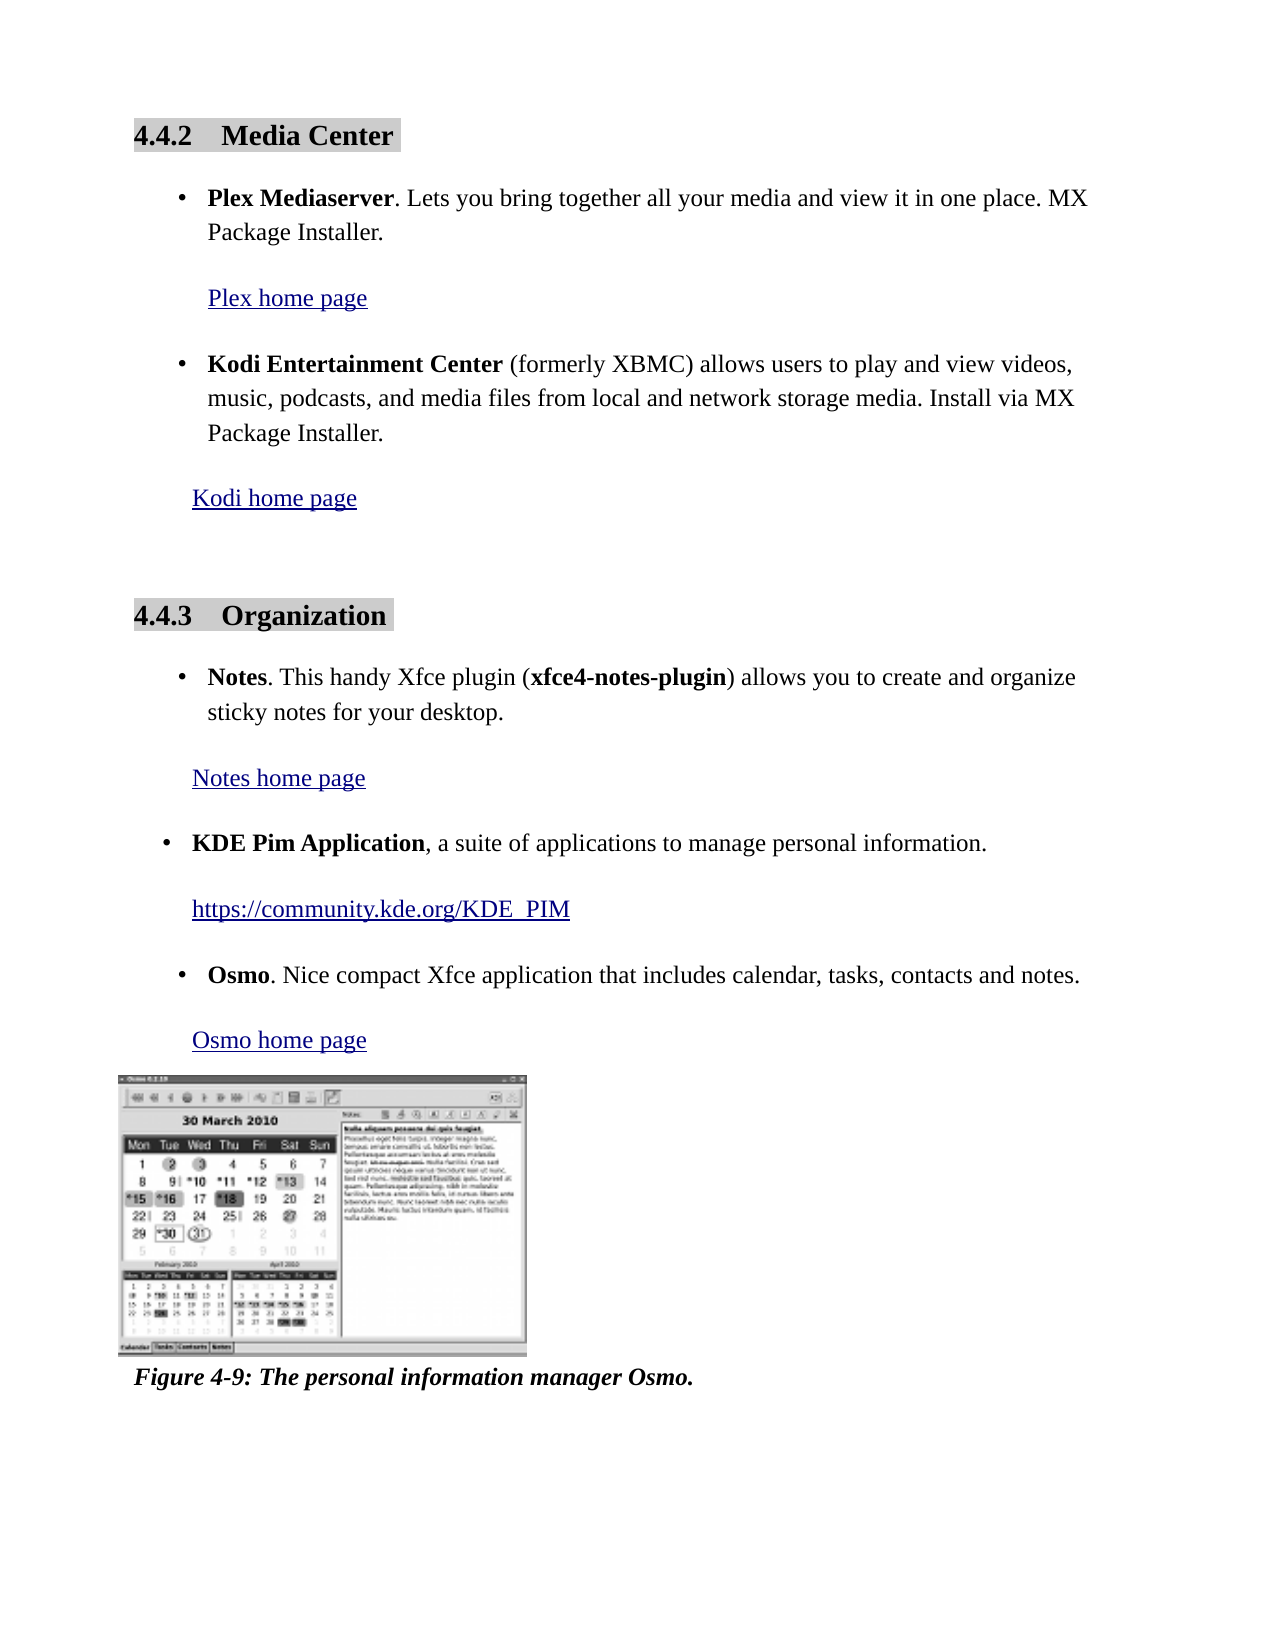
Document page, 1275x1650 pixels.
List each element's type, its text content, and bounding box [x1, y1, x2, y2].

picture [118, 1075, 527, 1357]
list Kodi home page [162, 483, 1157, 512]
list Osmo. Nice compact Xfce application that includes calendar, tasks, contacts and notes. [178, 960, 1141, 989]
list Plex Mediaserver. Lets you bring together all your media and view it in one place. MX Package Installer. [178, 183, 1141, 246]
subtitle 4.4.3 Organization [394, 598, 1141, 631]
list Osmo home page [162, 1026, 1157, 1054]
list https://community.kde.org/KDE_PIM [162, 894, 1157, 923]
list Notes. This handy Xfce plugin (xfce4-notes-plugin) allows you to create and organize sticky notes for your desktop. [178, 662, 1141, 726]
list Notes home page [162, 763, 1157, 791]
list KDE Pim Application, a suite of applications to manage personal information. [162, 828, 1157, 857]
text Plex home page [134, 283, 1141, 312]
subtitle 4.4.2 Media Center [401, 118, 1141, 152]
text Figure 4-9: The personal information manager Osmo. [134, 1091, 1141, 1391]
list Kodi Entertainment Center (formerly XBMC) allows users to play and view videos, music, podcasts, and media files from local and network storage media. Install via MX Package Installer. [178, 349, 1141, 447]
